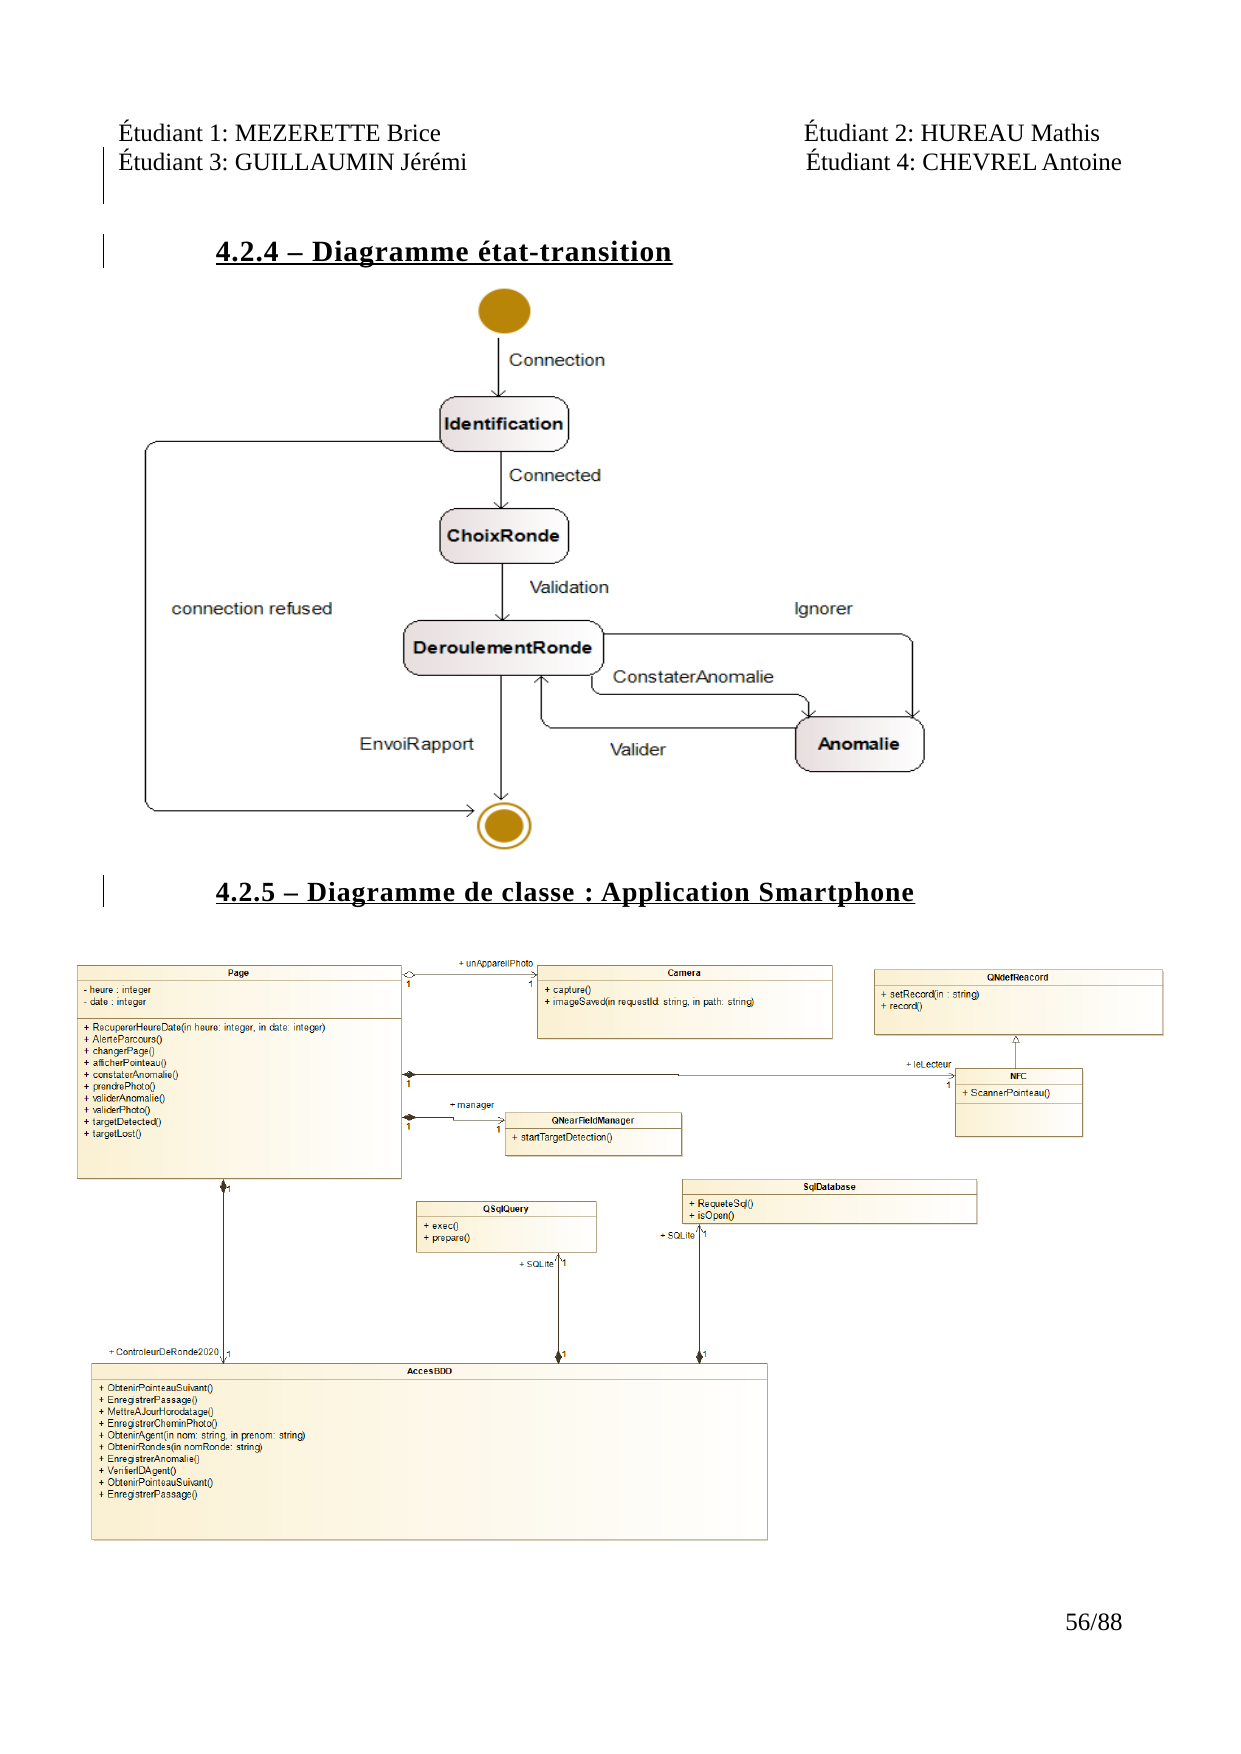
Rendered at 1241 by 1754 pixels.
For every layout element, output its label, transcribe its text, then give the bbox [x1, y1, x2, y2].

picture [119, 273, 947, 864]
subtitle 4.2.4 – Diagramme état-transition [118, 234, 1122, 268]
subtitle 4.2.5 – Diagramme de classe : Application Smartphone [118, 875, 1122, 907]
picture [70, 941, 1171, 1548]
